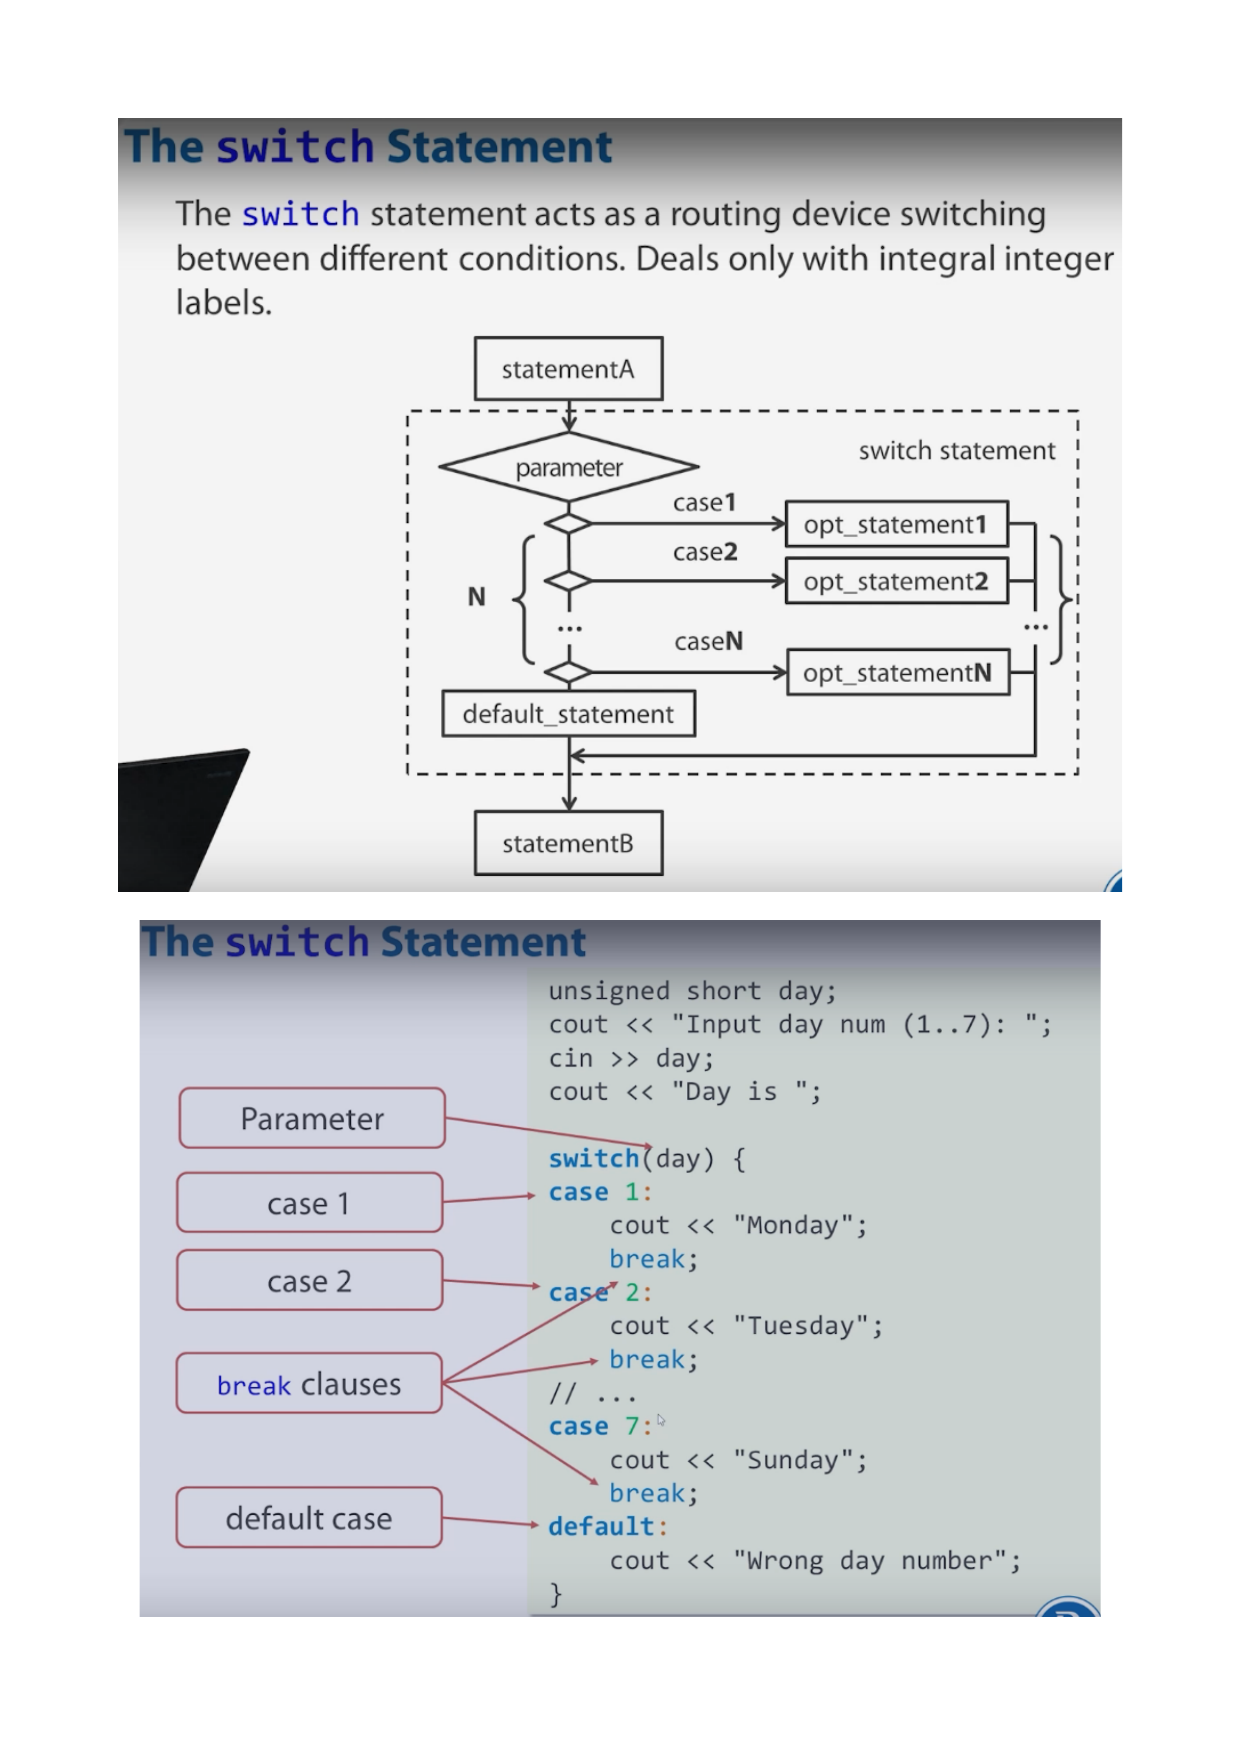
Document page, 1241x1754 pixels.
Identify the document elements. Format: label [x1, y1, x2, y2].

picture [118, 118, 1123, 892]
picture [139, 920, 1101, 1617]
